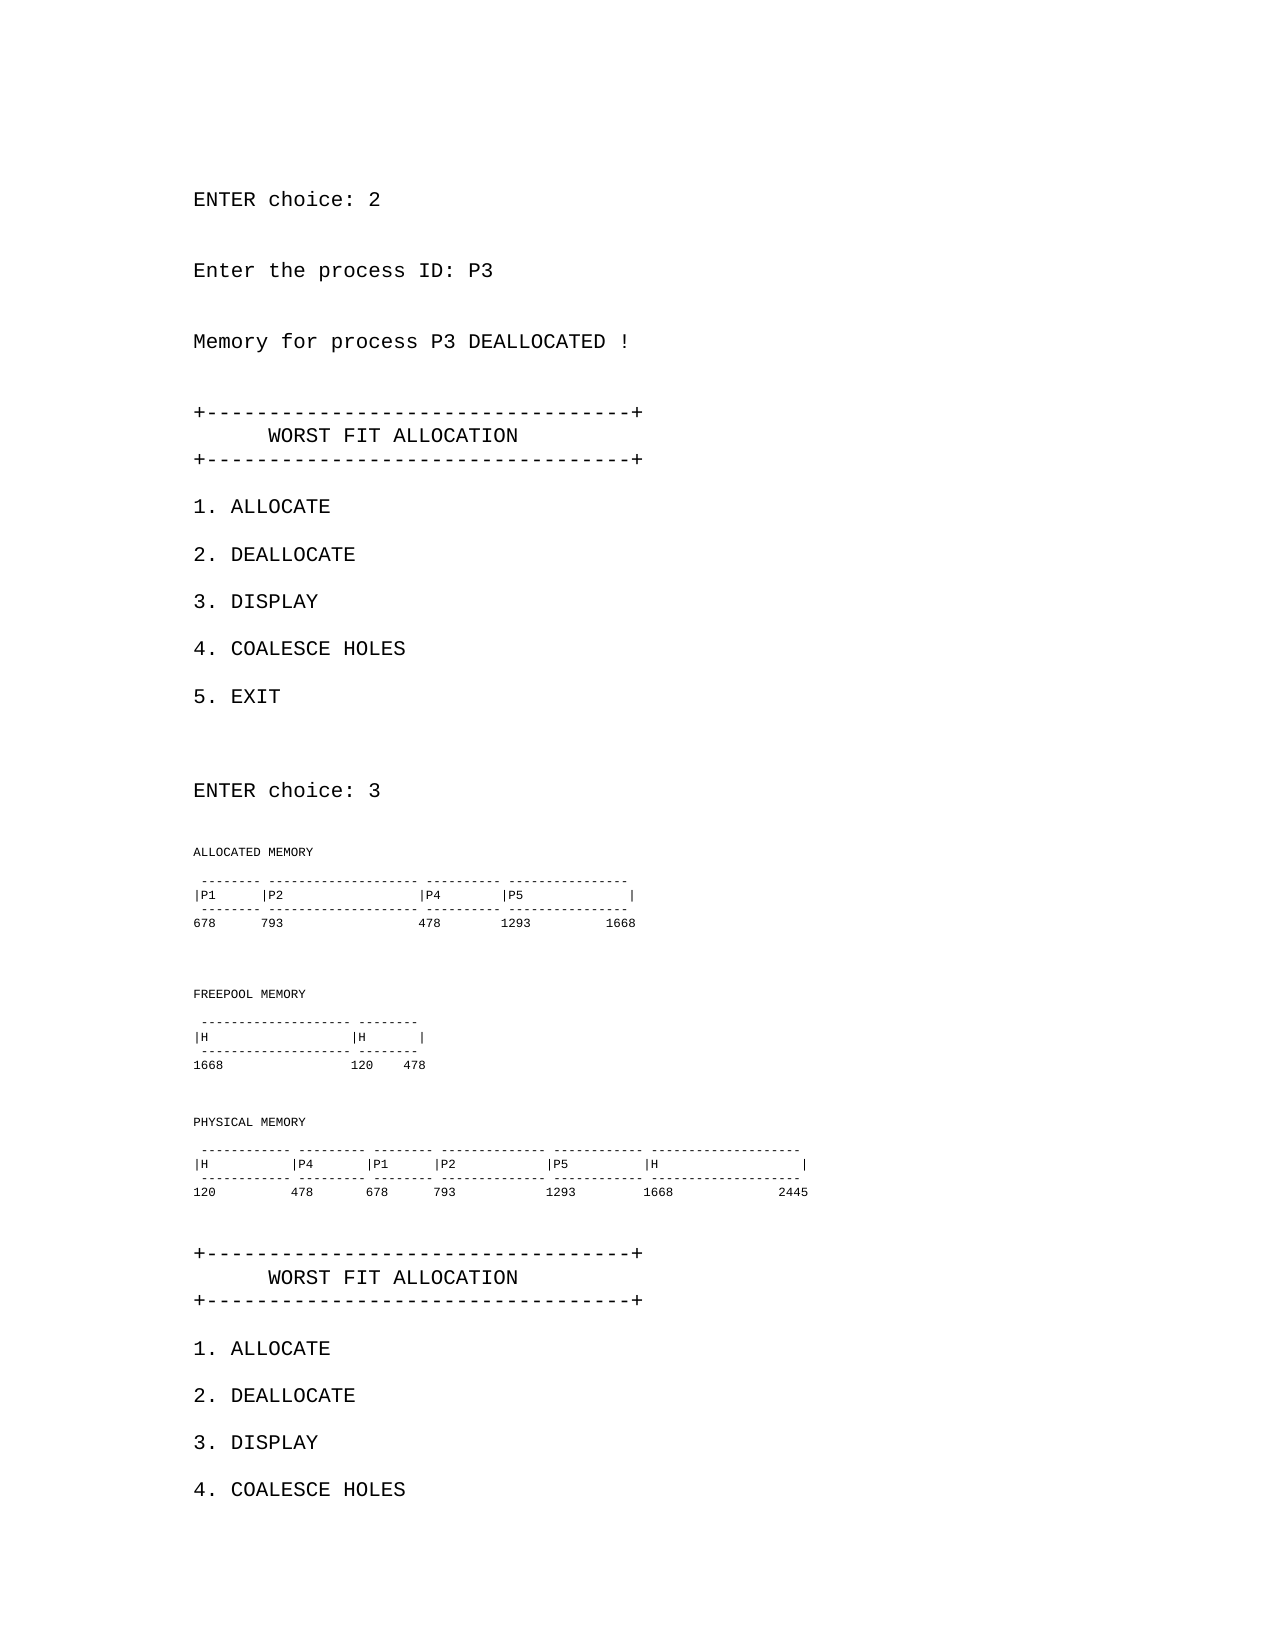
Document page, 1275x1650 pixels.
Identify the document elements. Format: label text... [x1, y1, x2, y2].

text WORST FIT ALLOCATION [118, 426, 1157, 449]
text Memory for process P3 DEALLOCATED ! [118, 331, 1157, 354]
text 1668 120 478 [118, 1059, 1157, 1073]
text |P1 |P2 |P4 |P5 | [118, 889, 1157, 903]
text 5. EXIT [118, 686, 1157, 709]
text +----------------------------------+ [118, 449, 1157, 473]
text 2. DEALLOCATE [118, 544, 1157, 567]
text +----------------------------------+ [118, 1243, 1157, 1267]
text ENTER choice: 3 [118, 780, 1157, 804]
text 3. DISPLAY [118, 1432, 1157, 1456]
text -------------------- -------- [118, 1016, 1157, 1031]
text 120 478 678 793 1293 1668 2445 [118, 1186, 1157, 1201]
text 4. COALESCE HOLES [118, 638, 1157, 662]
text 1. ALLOCATE [118, 496, 1157, 520]
text WORST FIT ALLOCATION [118, 1267, 1157, 1290]
text |H |H | [118, 1031, 1157, 1045]
text 678 793 478 1293 1668 [118, 917, 1157, 931]
text FREEPOOL MEMORY [118, 988, 1157, 1002]
text -------- -------------------- ---------- ---------------- [118, 903, 1157, 917]
text ------------ --------- -------- -------------- ------------ -------------------- [118, 1172, 1157, 1186]
text -------- -------------------- ---------- ---------------- [118, 875, 1157, 889]
text 1. ALLOCATE [118, 1338, 1157, 1361]
text +----------------------------------+ [118, 1290, 1157, 1314]
text PHYSICAL MEMORY [118, 1116, 1157, 1130]
text 4. COALESCE HOLES [118, 1479, 1157, 1503]
text ------------ --------- -------- -------------- ------------ -------------------- [118, 1144, 1157, 1158]
text Enter the process ID: P3 [118, 260, 1157, 284]
text ALLOCATED MEMORY [118, 846, 1157, 861]
text -------------------- -------- [118, 1045, 1157, 1059]
text |H |P4 |P1 |P2 |P5 |H | [118, 1158, 1157, 1172]
text 3. DISPLAY [118, 591, 1157, 615]
text 2. DEALLOCATE [118, 1385, 1157, 1408]
text ENTER choice: 2 [118, 189, 1157, 213]
text +----------------------------------+ [118, 402, 1157, 426]
